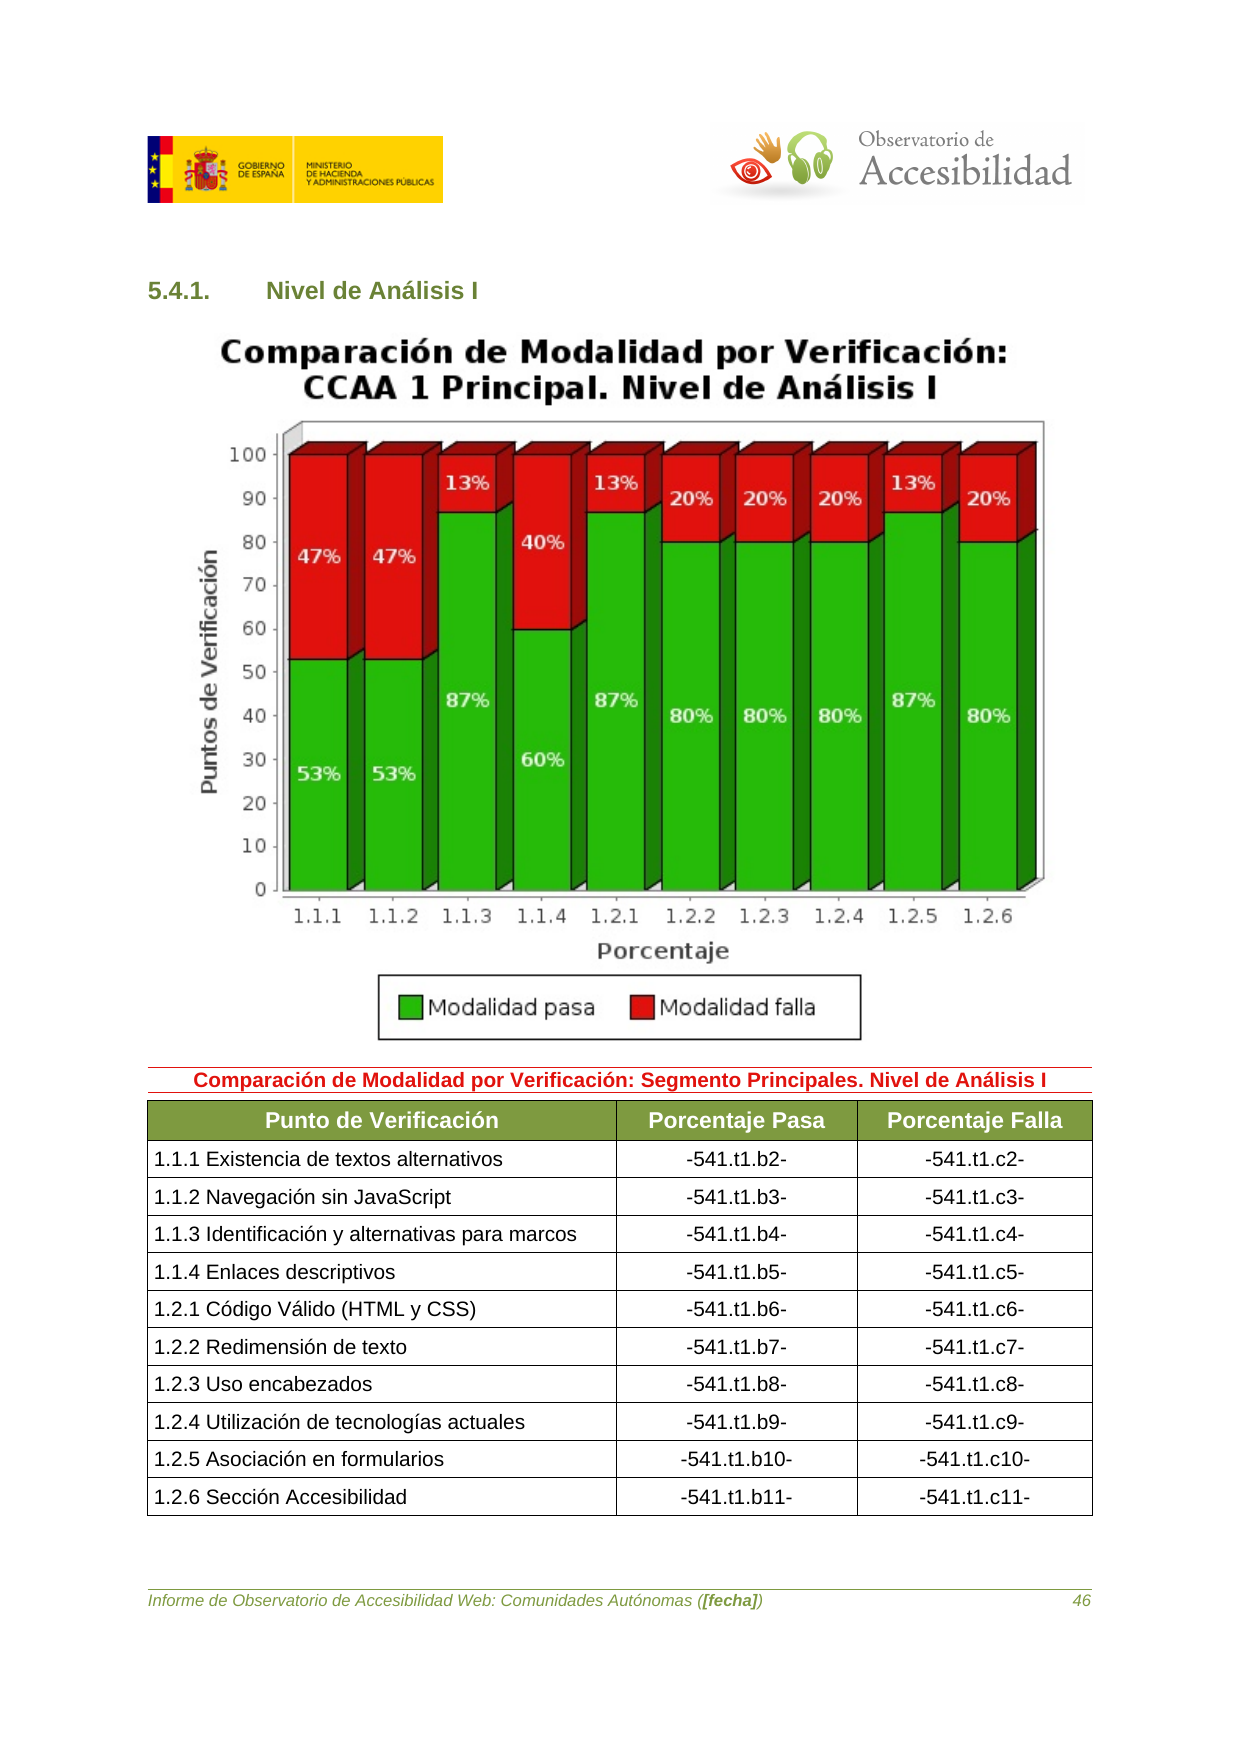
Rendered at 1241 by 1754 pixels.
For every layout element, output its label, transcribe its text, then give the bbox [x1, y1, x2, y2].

table_cell -541.t1.b7- [617, 1328, 857, 1365]
table_cell 1.2.2 Redimensión de texto [148, 1328, 616, 1365]
picture [147, 136, 443, 203]
table_cell -541.t1.c9- [858, 1403, 1092, 1440]
text Comparación de Modalidad por Verificación: Segmento Principales. Nivel de Análisis I [148, 1068, 1092, 1092]
table_header Porcentaje Falla [858, 1101, 1092, 1140]
table_cell -541.t1.b5- [617, 1253, 857, 1290]
table_cell -541.t1.c6- [858, 1291, 1092, 1327]
table_cell 1.2.4 Utilización de tecnologías actuales [148, 1403, 616, 1440]
table_cell 1.1.1 Existencia de textos alternativos [148, 1141, 616, 1177]
table_cell 1.1.4 Enlaces descriptivos [148, 1253, 616, 1290]
table_cell -541.t1.c8- [858, 1366, 1092, 1402]
picture [710, 122, 1086, 205]
table_cell -541.t1.b6- [617, 1291, 857, 1327]
table_header Porcentaje Pasa [617, 1101, 857, 1140]
table_cell 1.2.6 Sección Accesibilidad [148, 1478, 616, 1515]
table_cell -541.t1.c2- [858, 1141, 1092, 1177]
table_cell -541.t1.c11- [858, 1478, 1092, 1515]
table_cell -541.t1.b9- [617, 1403, 857, 1440]
table_cell -541.t1.c7- [858, 1328, 1092, 1365]
table_cell -541.t1.b4- [617, 1216, 857, 1252]
table_cell -541.t1.c4- [858, 1216, 1092, 1252]
table_cell -541.t1.b8- [617, 1366, 857, 1402]
picture [178, 332, 1062, 1042]
table_cell -541.t1.b11- [617, 1478, 857, 1515]
table_cell -541.t1.c5- [858, 1253, 1092, 1290]
table_cell 1.2.3 Uso encabezados [148, 1366, 616, 1402]
table_cell 1.1.2 Navegación sin JavaScript [148, 1178, 616, 1215]
table_header Punto de Verificación [148, 1101, 616, 1140]
table_cell 1.2.5 Asociación en formularios [148, 1441, 616, 1477]
table_cell 1.2.1 Código Válido (HTML y CSS) [148, 1291, 616, 1327]
table_cell -541.t1.b10- [617, 1441, 857, 1477]
table_cell -541.t1.c10- [858, 1441, 1092, 1477]
table_cell -541.t1.b3- [617, 1178, 857, 1215]
table_cell -541.t1.b2- [617, 1141, 857, 1177]
table_cell 1.1.3 Identificación y alternativas para marcos [148, 1216, 616, 1252]
list Nivel de Análisis I [148, 276, 1092, 304]
table_cell -541.t1.c3- [858, 1178, 1092, 1215]
